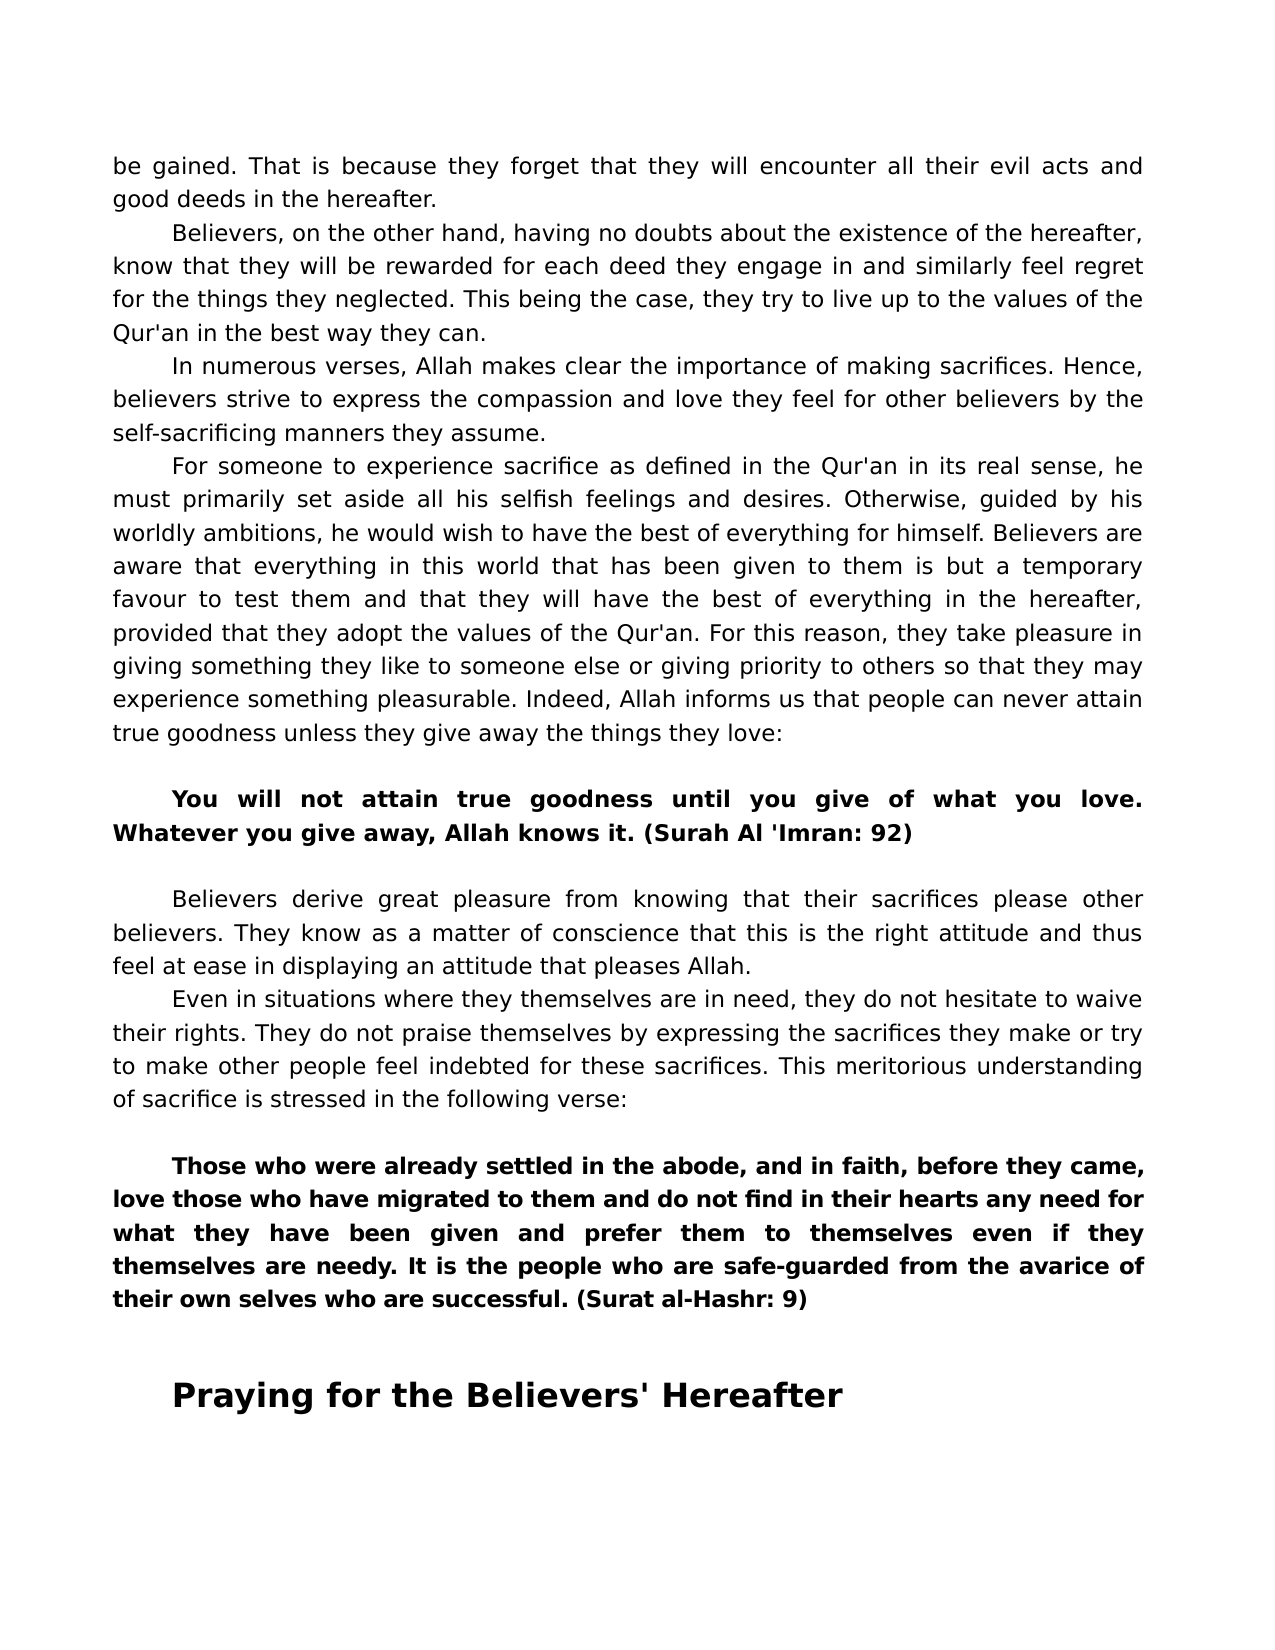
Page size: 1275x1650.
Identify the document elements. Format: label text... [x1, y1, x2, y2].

text You will not attain true goodness until you give of what you love. Whatever you give away, Allah knows it. (Surah Al 'Imran: 92) [112, 781, 1145, 848]
text Believers, on the other hand, having no doubts about the existence of the hereafter, know that they will be rewarded for each deed they engage in and similarly feel regret for the things they neglected. This being the case, they try to live up to the values of the Qur'an in the best way they can. [112, 214, 1145, 348]
text Praying for the Believers' Hereafter [112, 1381, 1145, 1414]
text For someone to experience sacrifice as defined in the Qur'an in its real sense, he must primarily set aside all his selfish feelings and desires. Otherwise, guided by his worldly ambitions, he would wish to have the best of everything for himself. Believers are aware that everything in this world that has been given to them is but a temporary favour to test them and that they will have the best of everything in the hereafter, provided that they adopt the values of the Qur'an. For this reason, they take pleasure in giving something they like to someone else or giving priority to others so that they may experience something pleasurable. Indeed, Allah informs us that people can never attain true goodness unless they give away the things they love: [112, 448, 1145, 748]
text Even in situations where they themselves are in need, they do not hesitate to waive their rights. They do not praise themselves by expressing the sacrifices they make or try to make other people feel indebted for these sacrifices. This meritorious understanding of sacrifice is stressed in the following verse: [112, 981, 1145, 1114]
text Believers derive great pleasure from knowing that their sacrifices please other believers. They know as a matter of conscience that this is the right attitude and thus feel at ease in displaying an attitude that pleases Allah. [112, 881, 1145, 981]
text be gained. That is because they forget that they will encounter all their evil acts and good deeds in the hereafter. [112, 148, 1145, 214]
text Those who were already settled in the abode, and in faith, before they came, love those who have migrated to them and do not find in their hearts any need for what they have been given and prefer them to themselves even if they themselves are needy. It is the people who are safe-guarded from the avarice of their own selves who are successful. (Surat al-Hashr: 9) [112, 1148, 1145, 1314]
text In numerous verses, Allah makes clear the importance of making sacrifices. Hence, believers strive to express the compassion and love they feel for other believers by the self-sacrificing manners they assume. [112, 348, 1145, 448]
